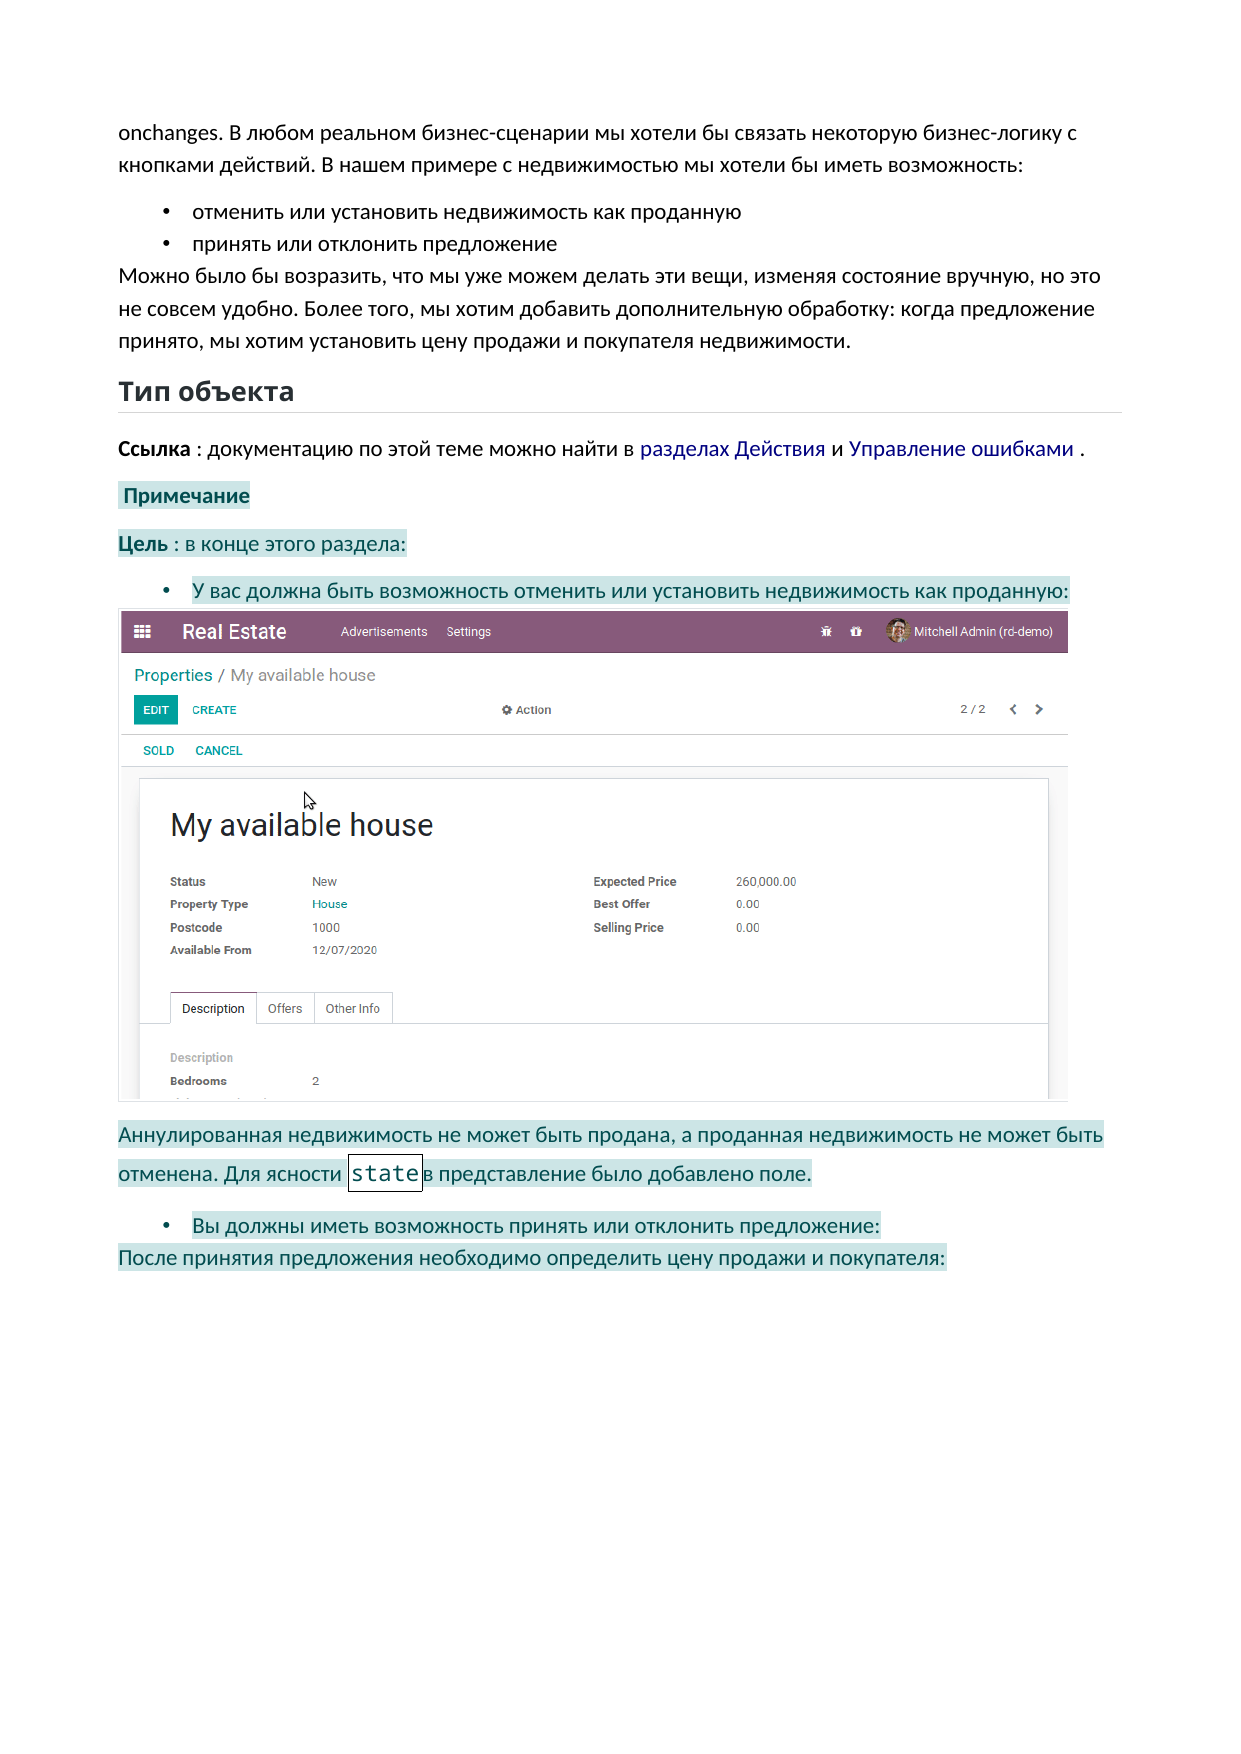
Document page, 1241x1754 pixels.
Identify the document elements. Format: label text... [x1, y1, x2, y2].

text Ссылка : документацию по этой теме можно найти в разделах Действия и Управление ошибками . [118, 434, 1122, 462]
text Можно было бы возразить, что мы уже можем делать эти вещи, изменяя состояние вручную, но это не совсем удобно. Более того, мы хотим добавить дополнительную обработку: когда предложение принято, мы хотим установить цену продажи и покупателя недвижимости. [118, 261, 1122, 354]
text Аннулированная недвижимость не может быть продана, а проданная недвижимость не может быть отменена. Для ясности stateв представление было добавлено поле. [118, 1120, 1122, 1191]
list У вас должна быть возможность отменить или установить недвижимость как проданную: [162, 576, 1122, 604]
text Примечание [118, 481, 1122, 509]
subtitle Тип объекта [118, 373, 1122, 412]
picture [121, 611, 1068, 1099]
list принять или отклонить предложение [162, 229, 1122, 257]
list Вы должны иметь возможность принять или отклонить предложение: [162, 1211, 1122, 1239]
text onchanges. В любом реальном бизнес-сценарии мы хотели бы связать некоторую бизнес-логику с кнопками действий. В нашем примере с недвижимостью мы хотели бы иметь возможность: [118, 118, 1122, 178]
list отменить или установить недвижимость как проданную [162, 197, 1122, 225]
text После принятия предложения необходимо определить цену продажи и покупателя: [118, 1243, 1122, 1271]
text Цель : в конце этого раздела: [118, 529, 1122, 557]
